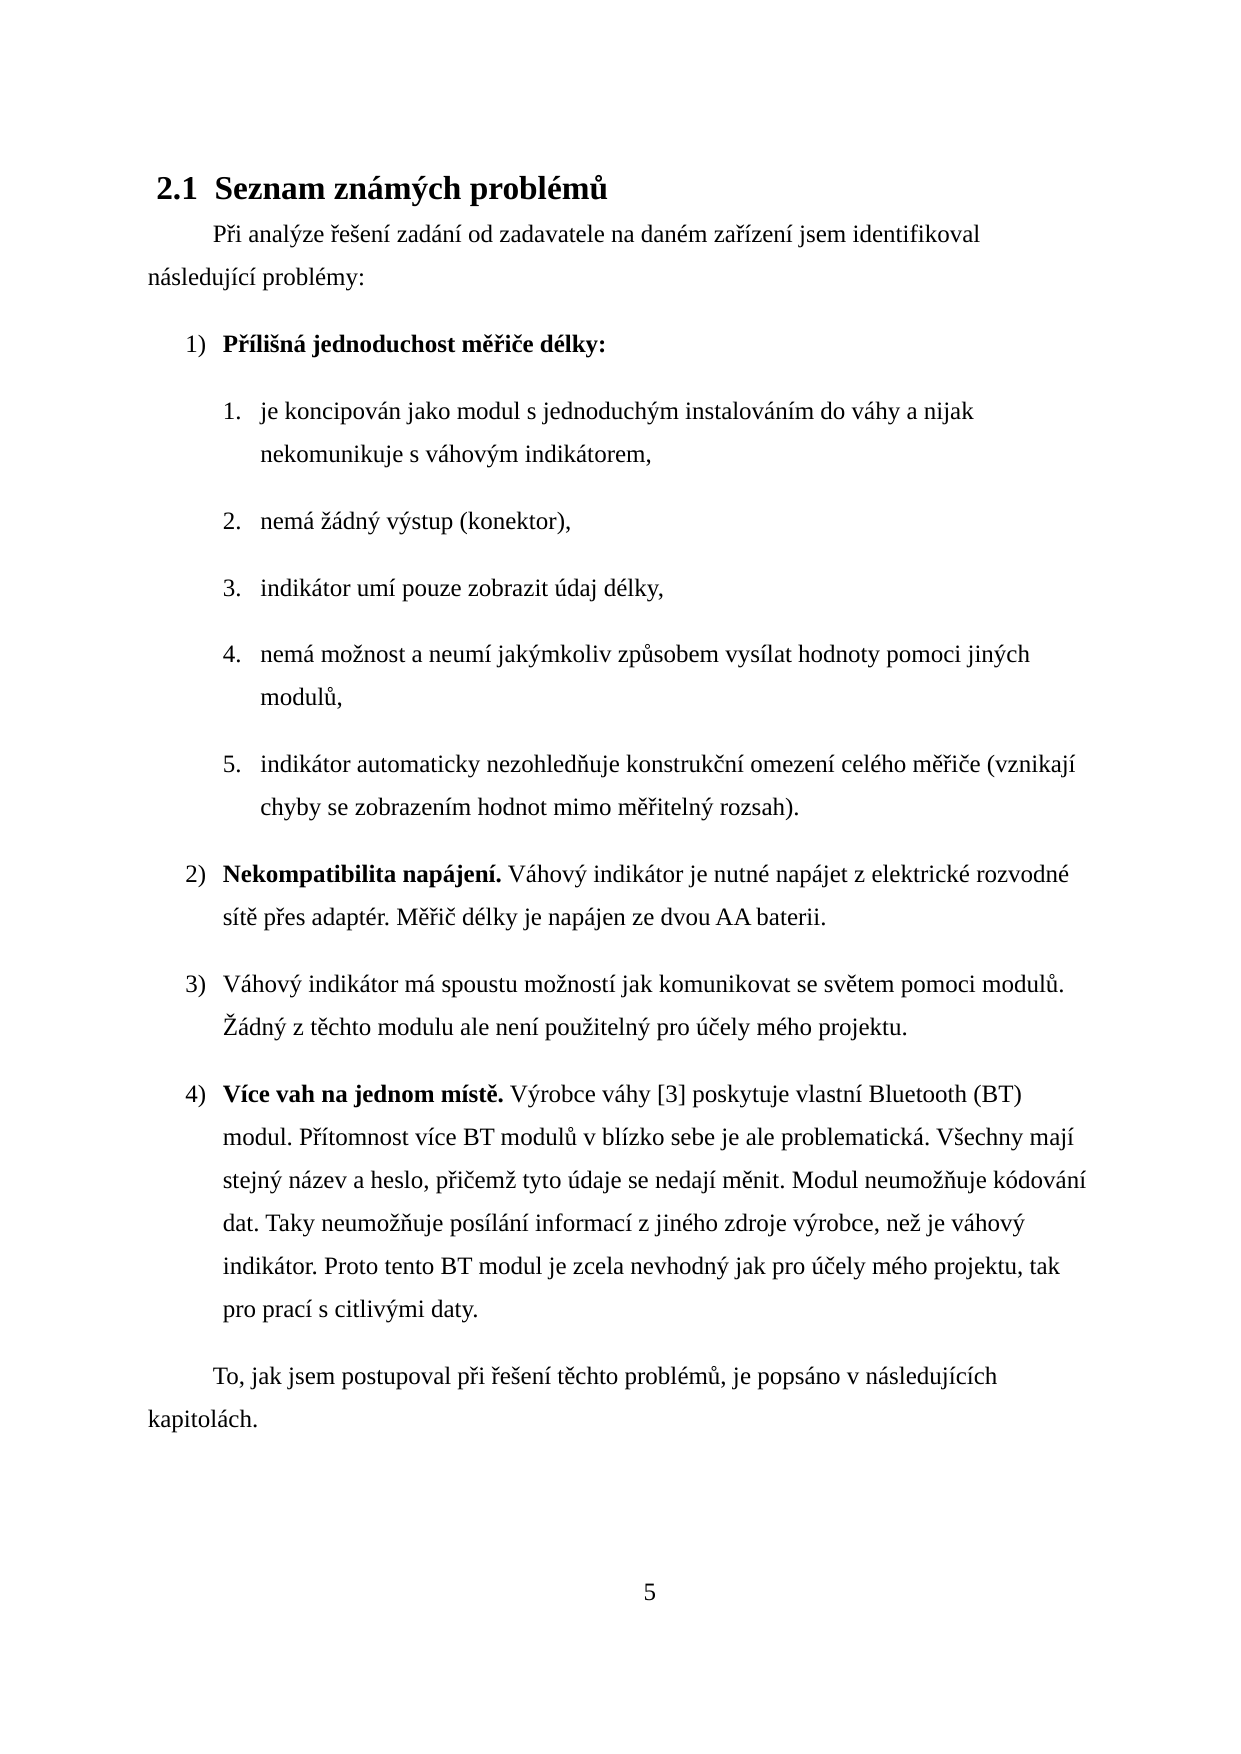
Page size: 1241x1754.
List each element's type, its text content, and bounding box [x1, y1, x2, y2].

list Přílišná jednoduchost měřiče délky: [185, 329, 1093, 358]
list nemá možnost a neumí jakýmkoliv způsobem vysílat hodnoty pomoci jiných modulů, [223, 639, 1093, 711]
list indikátor umí pouze zobrazit údaj délky, [223, 573, 1093, 601]
list indikátor automaticky nezohledňuje konstrukční omezení celého měřiče (vznikají chyby se zobrazením hodnot mimo měřitelný rozsah). [223, 749, 1093, 821]
text To, jak jsem postupoval při řešení těchto problémů, je popsáno v následujících kapitolách. [148, 1361, 1093, 1433]
text Při analýze řešení zadání od zadavatele na daném zařízení jsem identifikoval následující problémy: [148, 219, 1093, 291]
list Více vah na jednom místě. Výrobce váhy [3] poskytuje vlastní Bluetooth (BT) modul. Přítomnost více BT modulů v blízko sebe je ale problematická. Všechny mají stejný název a heslo, přičemž tyto údaje se nedají měnit. Modul neumožňuje kódování dat. Taky neumožňuje posílání informací z jiného zdroje výrobce, než je váhový indikátor. Proto tento BT modul je zcela nevhodný jak pro účely mého projektu, tak pro prací s citlivými daty. [185, 1079, 1093, 1323]
subtitle Seznam známých problémů [148, 168, 1093, 207]
list je koncipován jako modul s jednoduchým instalováním do váhy a nijak nekomunikuje s váhovým indikátorem, [223, 396, 1093, 468]
list Nekompatibilita napájení. Váhový indikátor je nutné napájet z elektrické rozvodné sítě přes adaptér. Měřič délky je napájen ze dvou AA baterii. [185, 859, 1093, 931]
list nemá žádný výstup (konektor), [223, 506, 1093, 534]
list Váhový indikátor má spoustu možností jak komunikovat se světem pomoci modulů. Žádný z těchto modulu ale není použitelný pro účely mého projektu. [185, 969, 1093, 1041]
